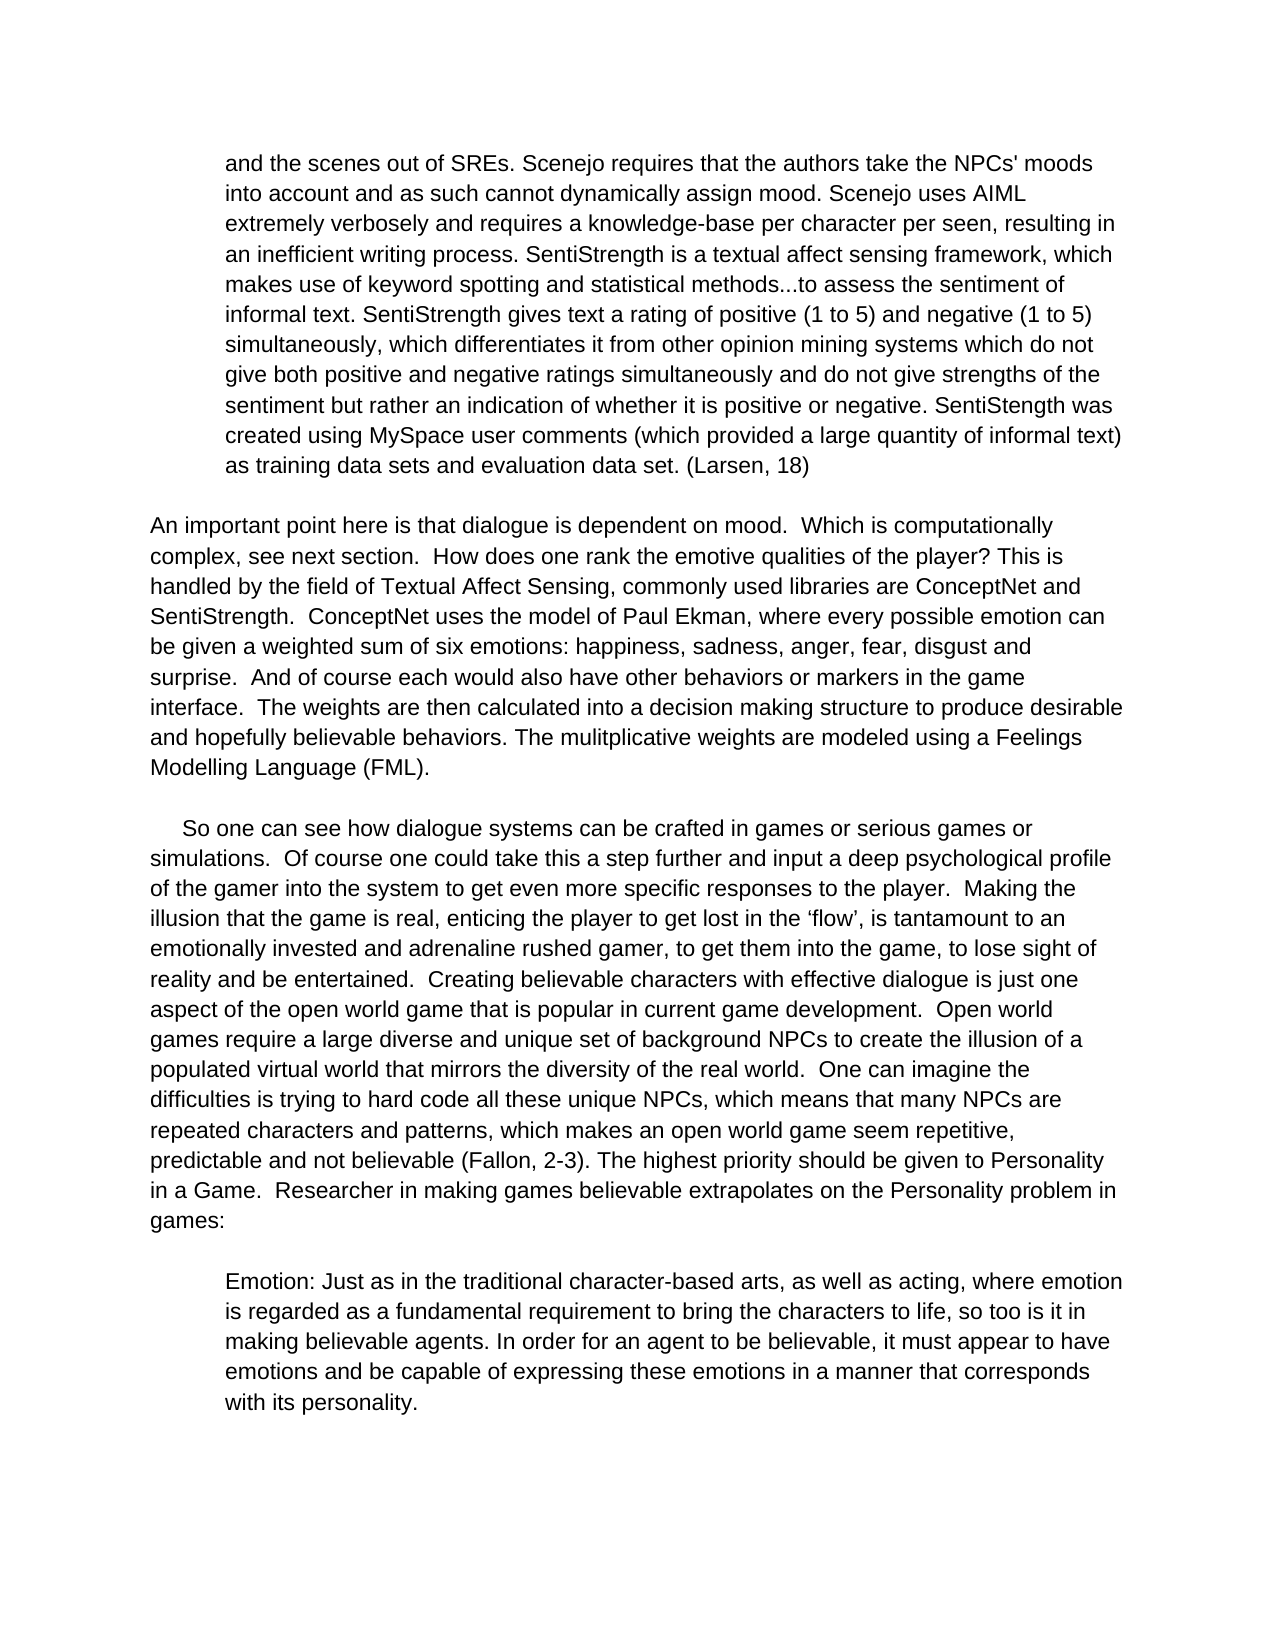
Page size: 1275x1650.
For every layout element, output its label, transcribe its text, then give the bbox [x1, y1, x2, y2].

text An important point here is that dialogue is dependent on mood. Which is computationally complex, see next section. How does one rank the emotive qualities of the player? This is handled by the field of Textual Affect Sensing, commonly used libraries are ConceptNet and SentiStrength. ConceptNet uses the model of Paul Ekman, where every possible emotion can be given a weighted sum of six emotions: happiness, sadness, anger, fear, disgust and surprise. And of course each would also have other behaviors or markers in the game interface. The weights are then calculated into a decision making structure to produce desirable and hopefully believable behaviors. The mulitplicative weights are modeled using a Feelings Modelling Language (FML). [150, 512, 1125, 781]
text Emotion: Just as in the traditional character-based arts, as well as acting, where emotion is regarded as a fundamental requirement to bring the characters to life, so too is it in making believable agents. In order for an agent to be believable, it must appear to have emotions and be capable of expressing these emotions in a manner that corresponds with its personality. [225, 1237, 1125, 1445]
text and the scenes out of SREs. Scenejo requires that the authors take the NPCs' moods into account and as such cannot dynamically assign mood. Scenejo uses AIML extremely verbosely and requires a knowledge-base per character per seen, resulting in an inefficient writing process. SentiStrength is a textual affect sensing framework, which makes use of keyword spotting and statistical methods...to assess the sentiment of informal text. SentiStrength gives text a rating of positive (1 to 5) and negative (1 to 5) simultaneously, which differentiates it from other opinion mining systems which do not give both positive and negative ratings simultaneously and do not give strengths of the sentiment but rather an indication of whether it is positive or negative. SentiStength was created using MySpace user comments (which provided a large quantity of informal text) as training data sets and evaluation data set. (Larsen, 18) [225, 150, 1125, 478]
text So one can see how dialogue systems can be crafted in games or serious games or simulations. Of course one could take this a step further and input a deep psychological profile of the gamer into the system to get even more specific responses to the player. Making the illusion that the game is real, enticing the player to get lost in the ‘flow’, is tantamount to an emotionally invested and adrenaline rushed gamer, to get them into the game, to lose sight of reality and be entertained. Creating believable characters with effective dialogue is just one aspect of the open world game that is popular in current game development. Open world games require a large diverse and unique set of background NPCs to create the illusion of a populated virtual world that mirrors the diversity of the real world. One can imagine the difficulties is trying to hard code all these unique NPCs, which means that many NPCs are repeated characters and patterns, which makes an open world game seem repetitive, predictable and not believable (Fallon, 2-3). The highest priority should be given to Personality in a Game. Researcher in making games believable extrapolates on the Personality problem in games: [150, 814, 1125, 1234]
